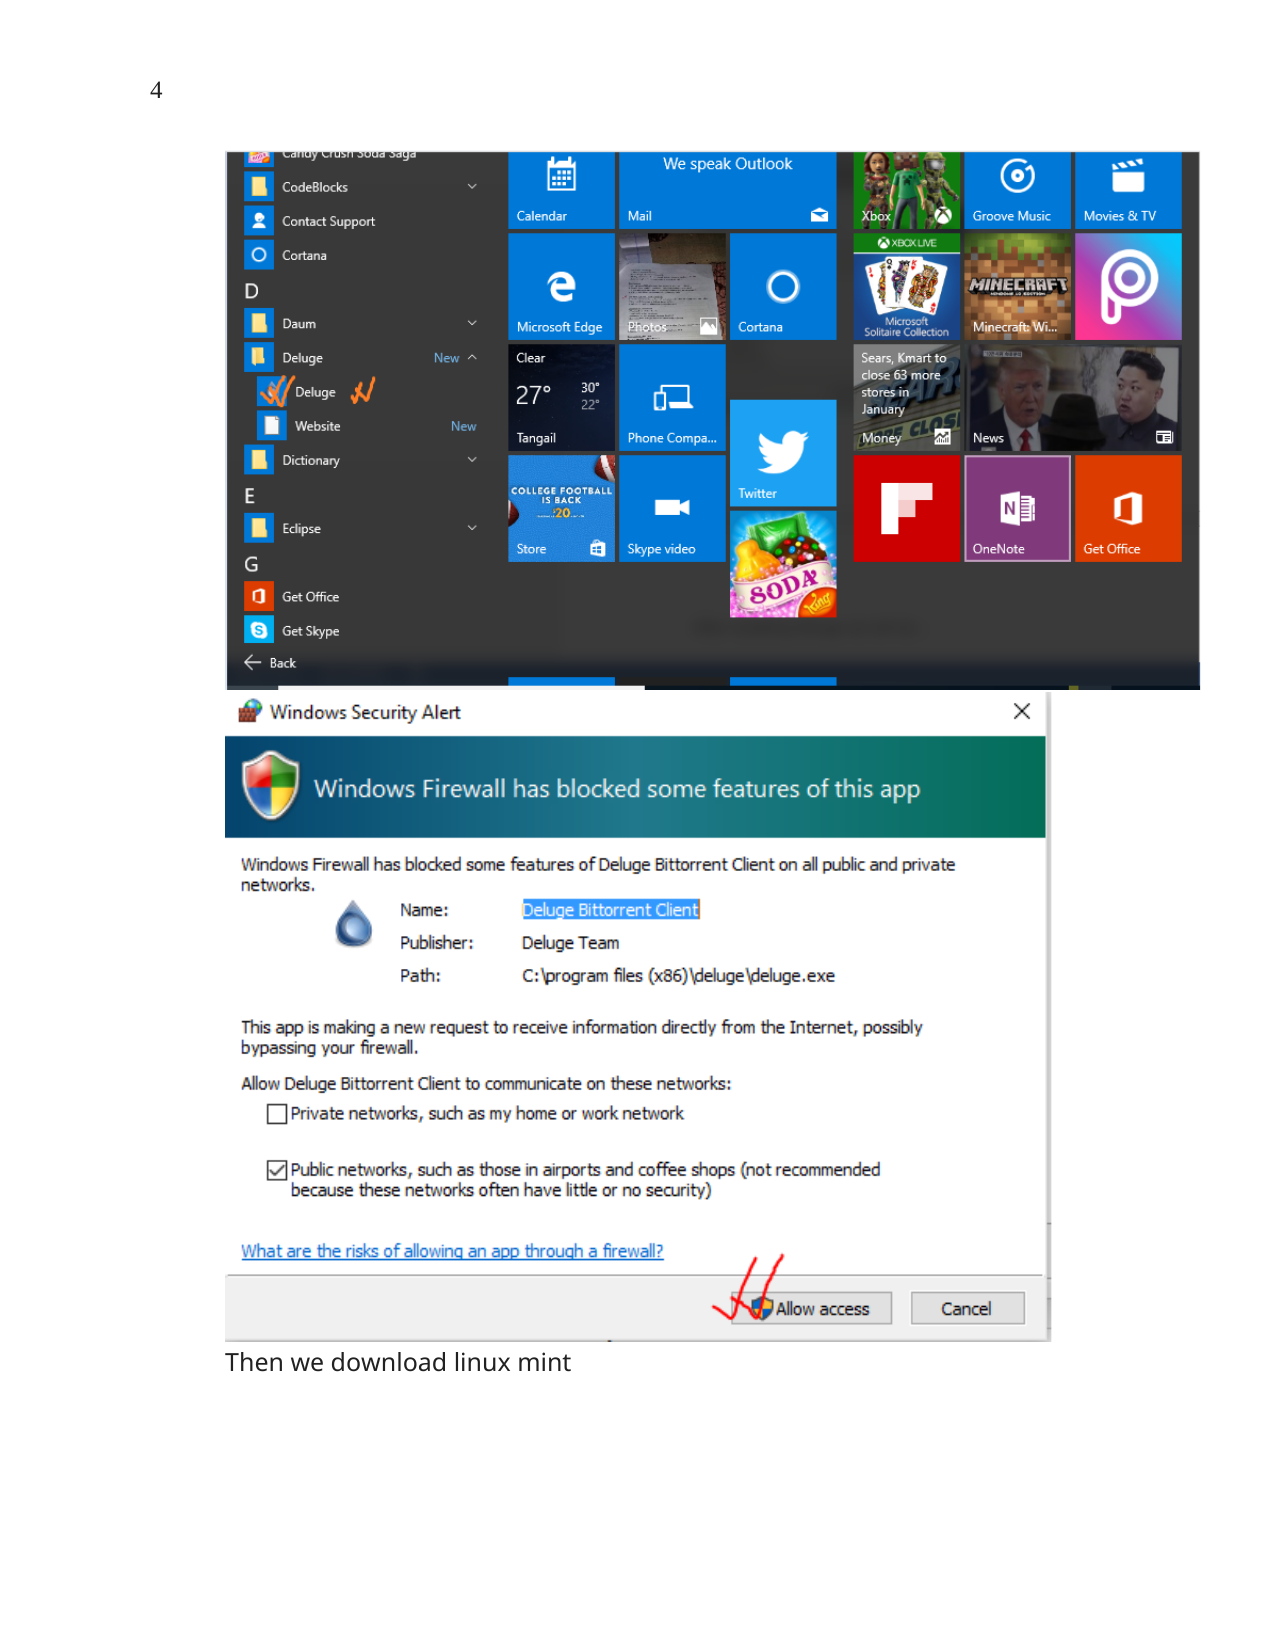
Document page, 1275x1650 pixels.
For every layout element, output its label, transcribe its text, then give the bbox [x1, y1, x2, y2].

picture [225, 692, 1052, 1342]
picture [225, 150, 1200, 690]
list Then we download linux mint [225, 1344, 1125, 1378]
